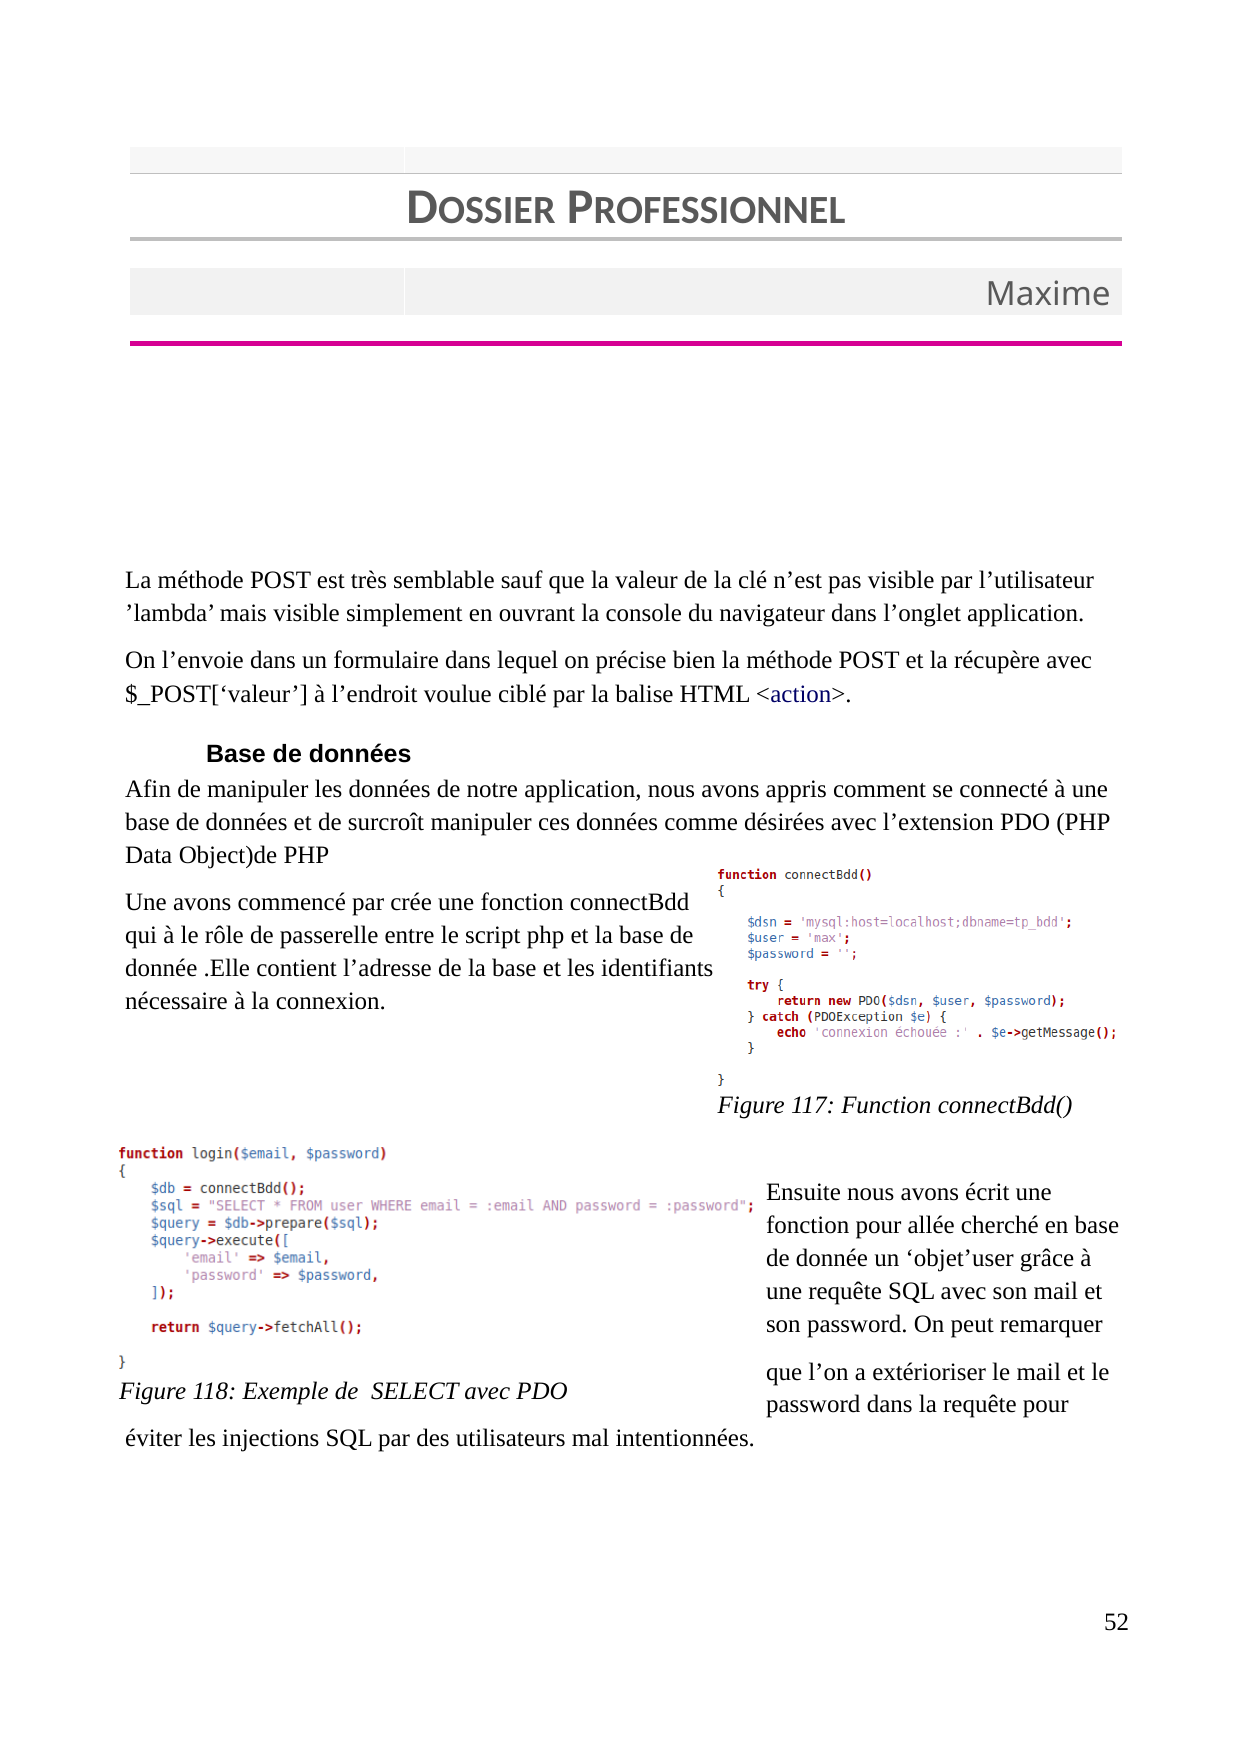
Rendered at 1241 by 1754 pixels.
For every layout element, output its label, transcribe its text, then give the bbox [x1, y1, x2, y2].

text Afin de manipuler les données de notre application, nous avons appris comment se connecté à une base de données et de surcroît manipuler ces données comme désirées avec l’extension PDO (PHP Data Object)de PHP [125, 774, 1123, 868]
text que l’on a extérioriser le mail et le password dans la requête pour éviter les injections SQL par des utilisateurs mal intentionnées. [125, 1357, 1123, 1451]
text On l’envoie dans un formulaire dans lequel on précise bien la méthode POST et la récupère avec $_POST[‘valeur’] à l’endroit voulue ciblé par la balise HTML <action>. [125, 646, 1123, 707]
picture [717, 864, 1115, 1090]
subtitle Base de données [125, 739, 1123, 767]
text Ensuite nous avons écrit une fonction pour allée cherché en base de donnée un ‘objet’user grâce à une requête SQL avec son mail et son password. On peut remarquer [754, 1177, 1123, 1338]
text Figure 118: Exemple de SELECT avec PDO [119, 1376, 754, 1404]
text Figure 117: Function connectBdd() [717, 1090, 1115, 1119]
picture [118, 1143, 754, 1376]
text Une avons commencé par crée une fonction connectBdd qui à le rôle de passerelle entre le script php et la base de donnée .Elle contient l’adresse de la base et les identifiants nécessaire à la connexion. [125, 887, 717, 1015]
text La méthode POST est très semblable sauf que la valeur de la clé n’est pas visible par l’utilisateur ’lambda’ mais visible simplement en ouvrant la console du navigateur dans l’onglet application. [125, 565, 1123, 627]
